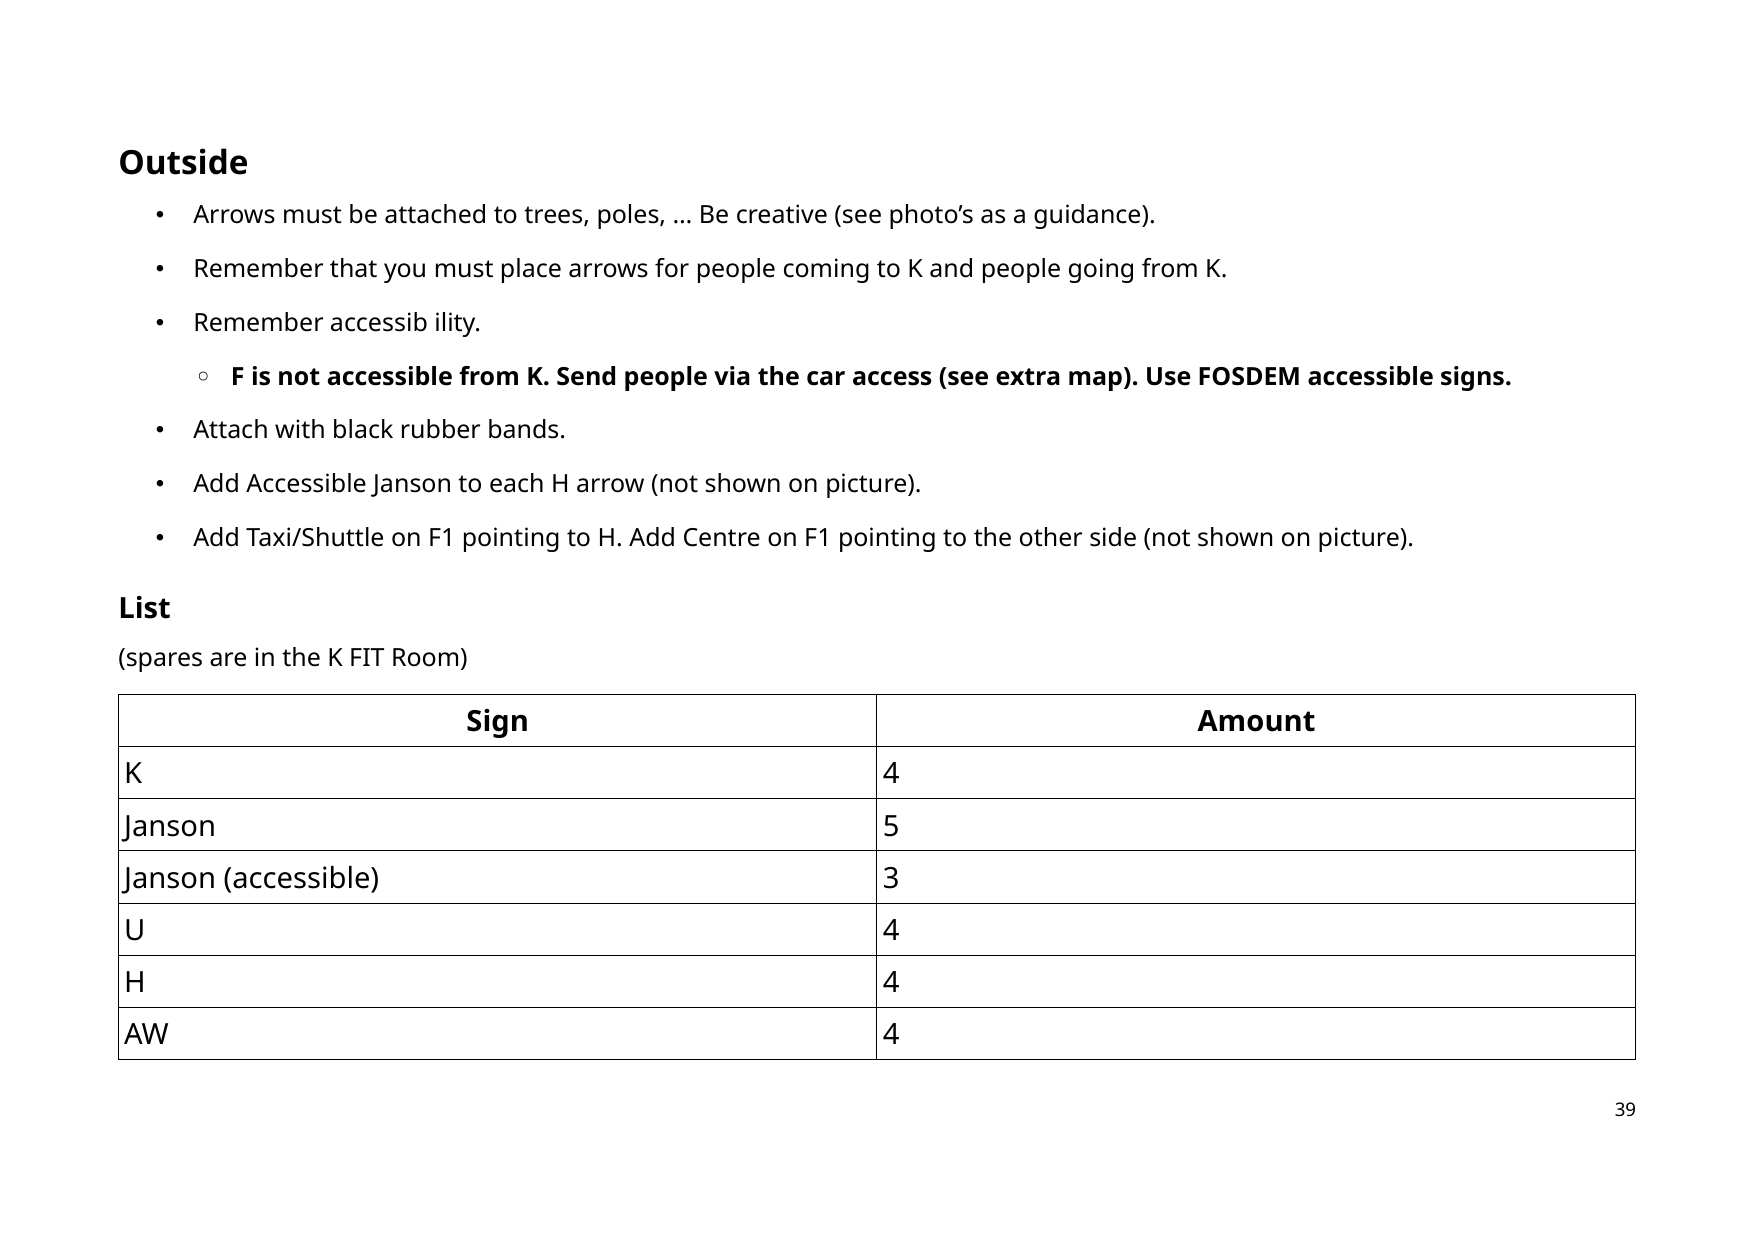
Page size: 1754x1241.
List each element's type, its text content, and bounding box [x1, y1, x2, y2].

table_cell U [119, 904, 876, 954]
table_cell 4 [877, 1008, 1635, 1059]
text (spares are in the K FIT Room) [118, 640, 1636, 674]
list Arrows must be attached to trees, poles, … Be creative (see photo’s as a guidance). [156, 197, 1636, 231]
table_cell 4 [877, 904, 1635, 954]
table_cell 4 [877, 747, 1635, 798]
table_cell AW [119, 1008, 876, 1059]
list Attach with black rubber bands. [156, 412, 1636, 446]
subtitle Outside [118, 139, 1636, 184]
table_cell H [119, 956, 876, 1007]
list Remember that you must place arrows for people coming to K and people going from K. [156, 251, 1636, 285]
list Add Taxi/Shuttle on F1 pointing to H. Add Centre on F1 pointing to the other side (not shown on picture). [156, 519, 1636, 553]
table_cell Janson [119, 799, 876, 850]
table_header Amount [877, 695, 1635, 746]
table_cell 3 [877, 851, 1635, 902]
list F is not accessible from K. Send people via the car access (see extra map). Use FOSDEM accessible signs. [193, 358, 1636, 392]
table_header Sign [119, 695, 876, 746]
table_cell 5 [877, 799, 1635, 850]
list Add Accessible Janson to each H arrow (not shown on picture). [156, 466, 1636, 500]
table_cell Janson (accessible) [119, 851, 876, 902]
subtitle List [118, 588, 1636, 627]
table_cell K [119, 747, 876, 798]
list Remember accessib ility. [156, 304, 1636, 338]
table_cell 4 [877, 956, 1635, 1007]
